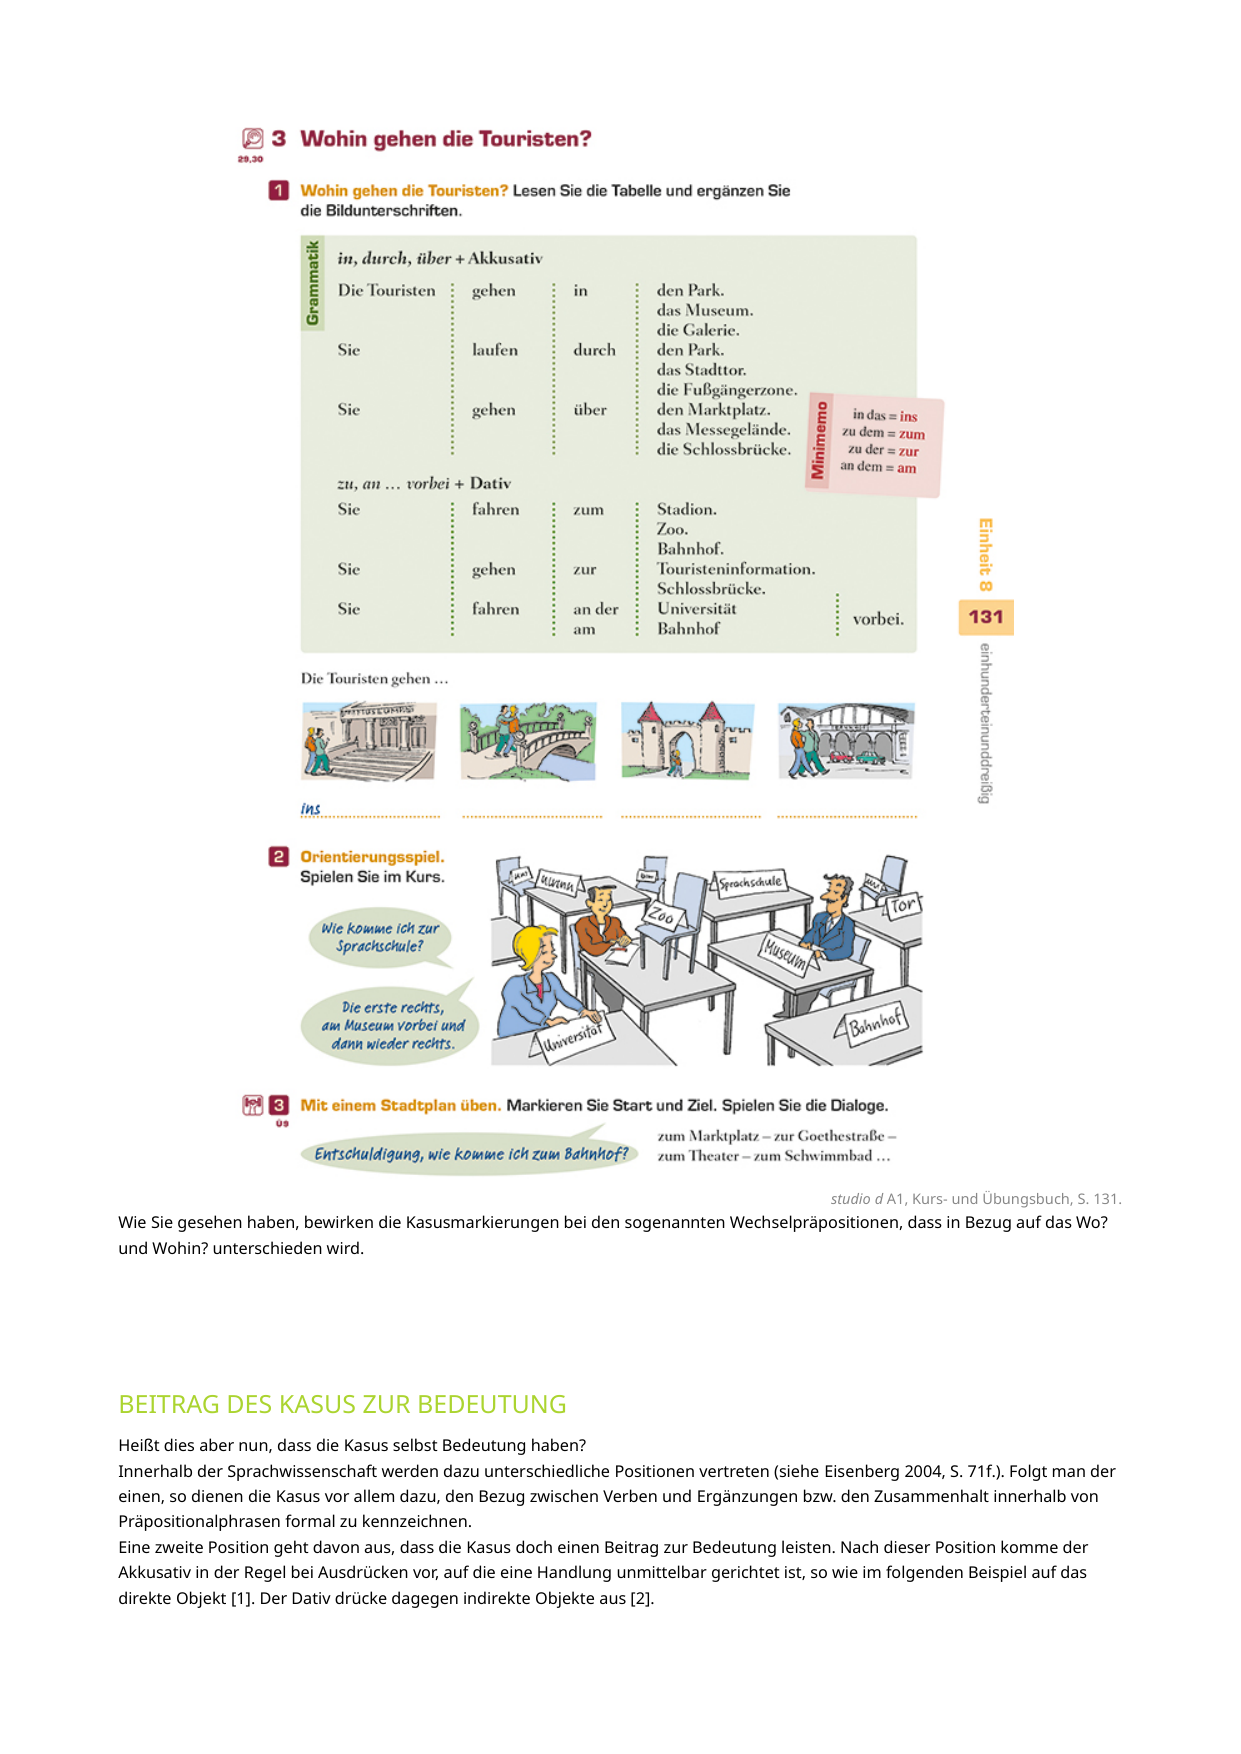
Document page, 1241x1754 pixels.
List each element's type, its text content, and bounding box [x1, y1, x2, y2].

text studio d A1, Kurs- und Übungsbuch, S. 131. [118, 1189, 1122, 1208]
text Eine zweite Position geht davon aus, dass die Kasus doch einen Beitrag zur Bedeutung leisten. Nach dieser Position komme der Akkusativ in der Regel bei Ausdrücken vor, auf die eine Handlung unmittelbar gerichtet ist, so wie im folgenden Beispiel auf das direkte Objekt [1]. Der Dativ drücke dagegen indirekte Objekte aus [2]. [118, 1536, 1122, 1609]
text Heißt dies aber nun, dass die Kasus selbst Bedeutung haben? [118, 1434, 1122, 1456]
picture [226, 118, 1014, 1185]
text Wie Sie gesehen haben, bewirken die Kasusmarkierungen bei den sogenannten Wechselpräpositionen, dass in Bezug auf das Wo? und Wohin? unterschieden wird. [118, 1211, 1122, 1259]
text Innerhalb der Sprachwissenschaft werden dazu unterschiedliche Positionen vertreten (siehe Eisenberg 2004, S. 71f.). Folgt man der einen, so dienen die Kasus vor allem dazu, den Bezug zwischen Verben und Ergänzungen bzw. den Zusammenhalt innerhalb von Präpositionalphrasen formal zu kennzeichnen. [118, 1459, 1122, 1533]
subtitle BEITRAG DES KASUS ZUR BEDEUTUNG [118, 1386, 1122, 1420]
